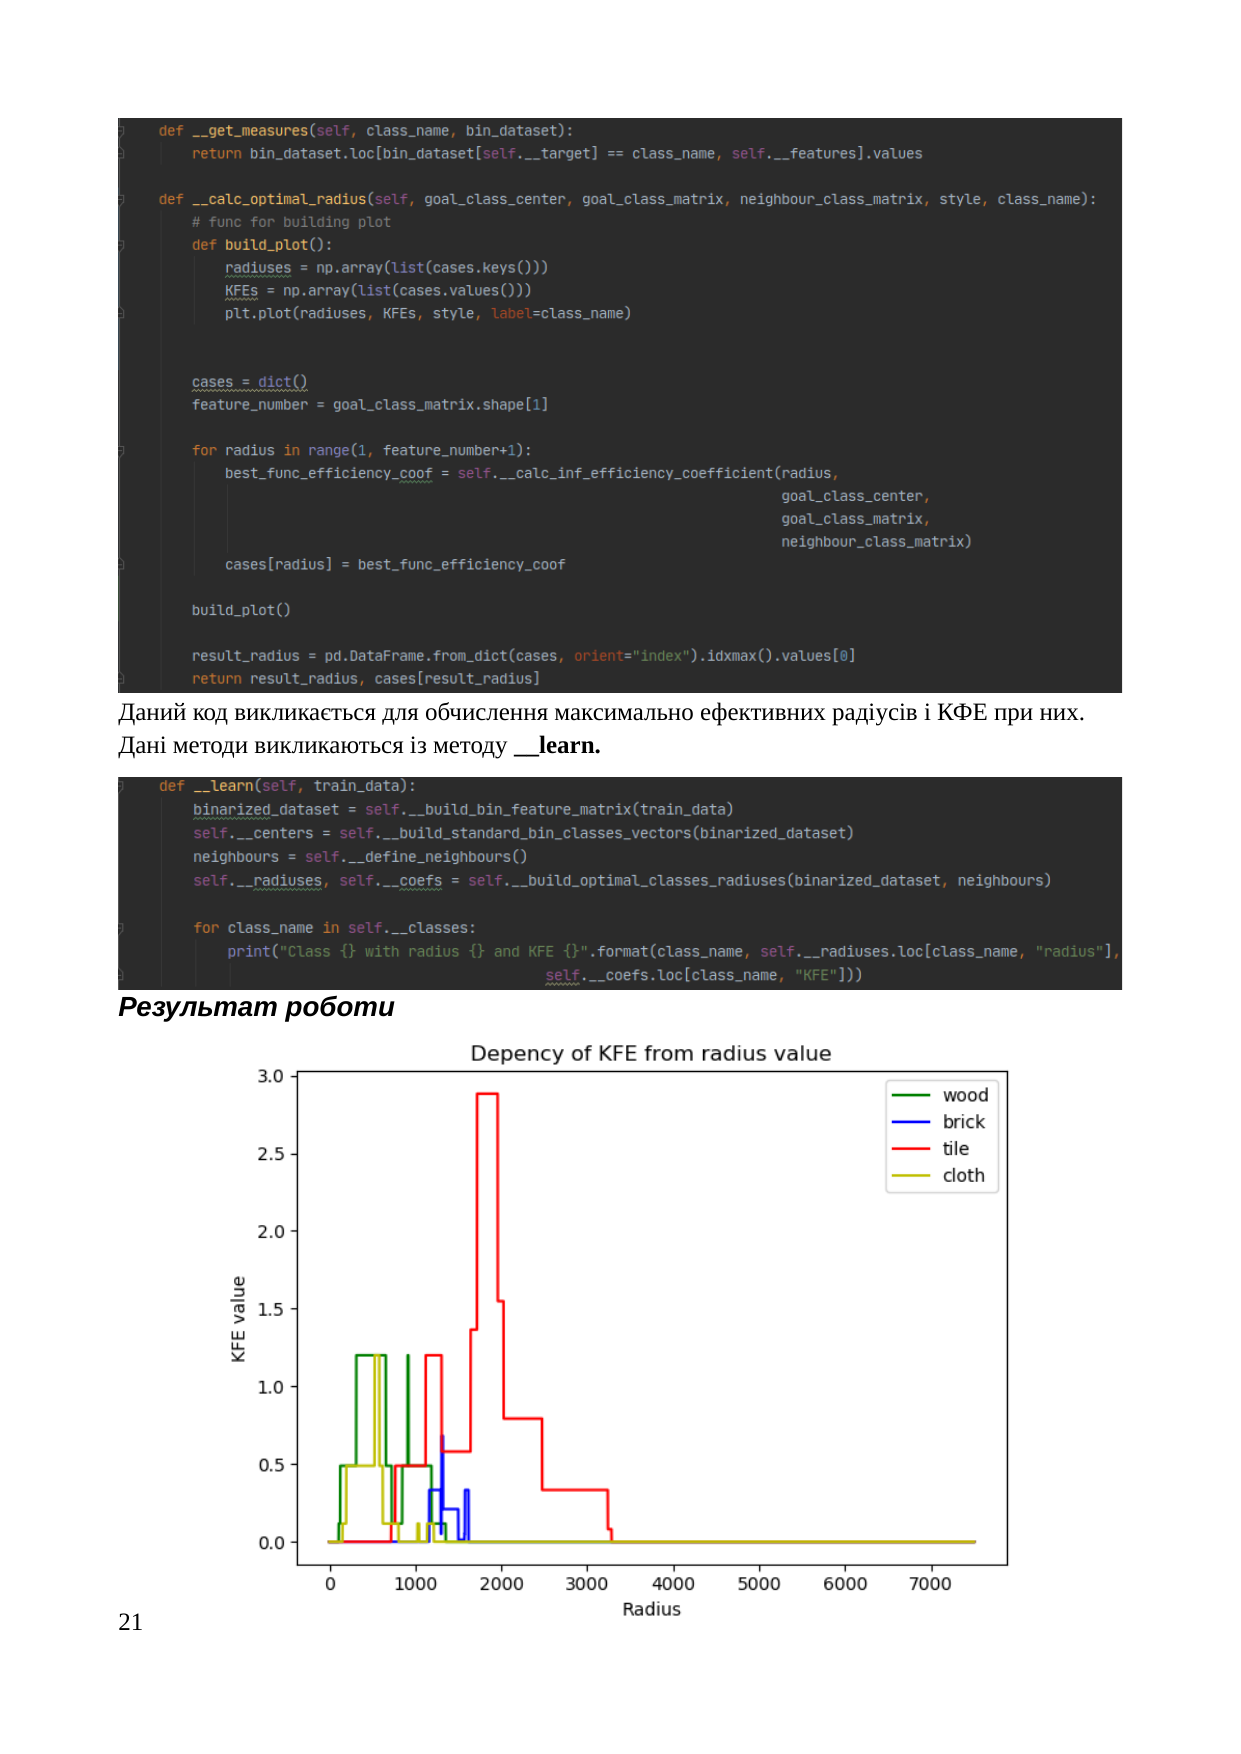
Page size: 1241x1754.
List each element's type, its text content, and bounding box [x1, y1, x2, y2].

picture [118, 118, 1123, 693]
picture [219, 1034, 1021, 1631]
picture [118, 777, 1123, 990]
subtitle Результат роботи [118, 990, 1122, 1022]
text Даний код викликається для обчислення максимально ефективних радіусів і КФЕ при них. Дані методи викликаються із методу __learn. [118, 693, 1122, 759]
